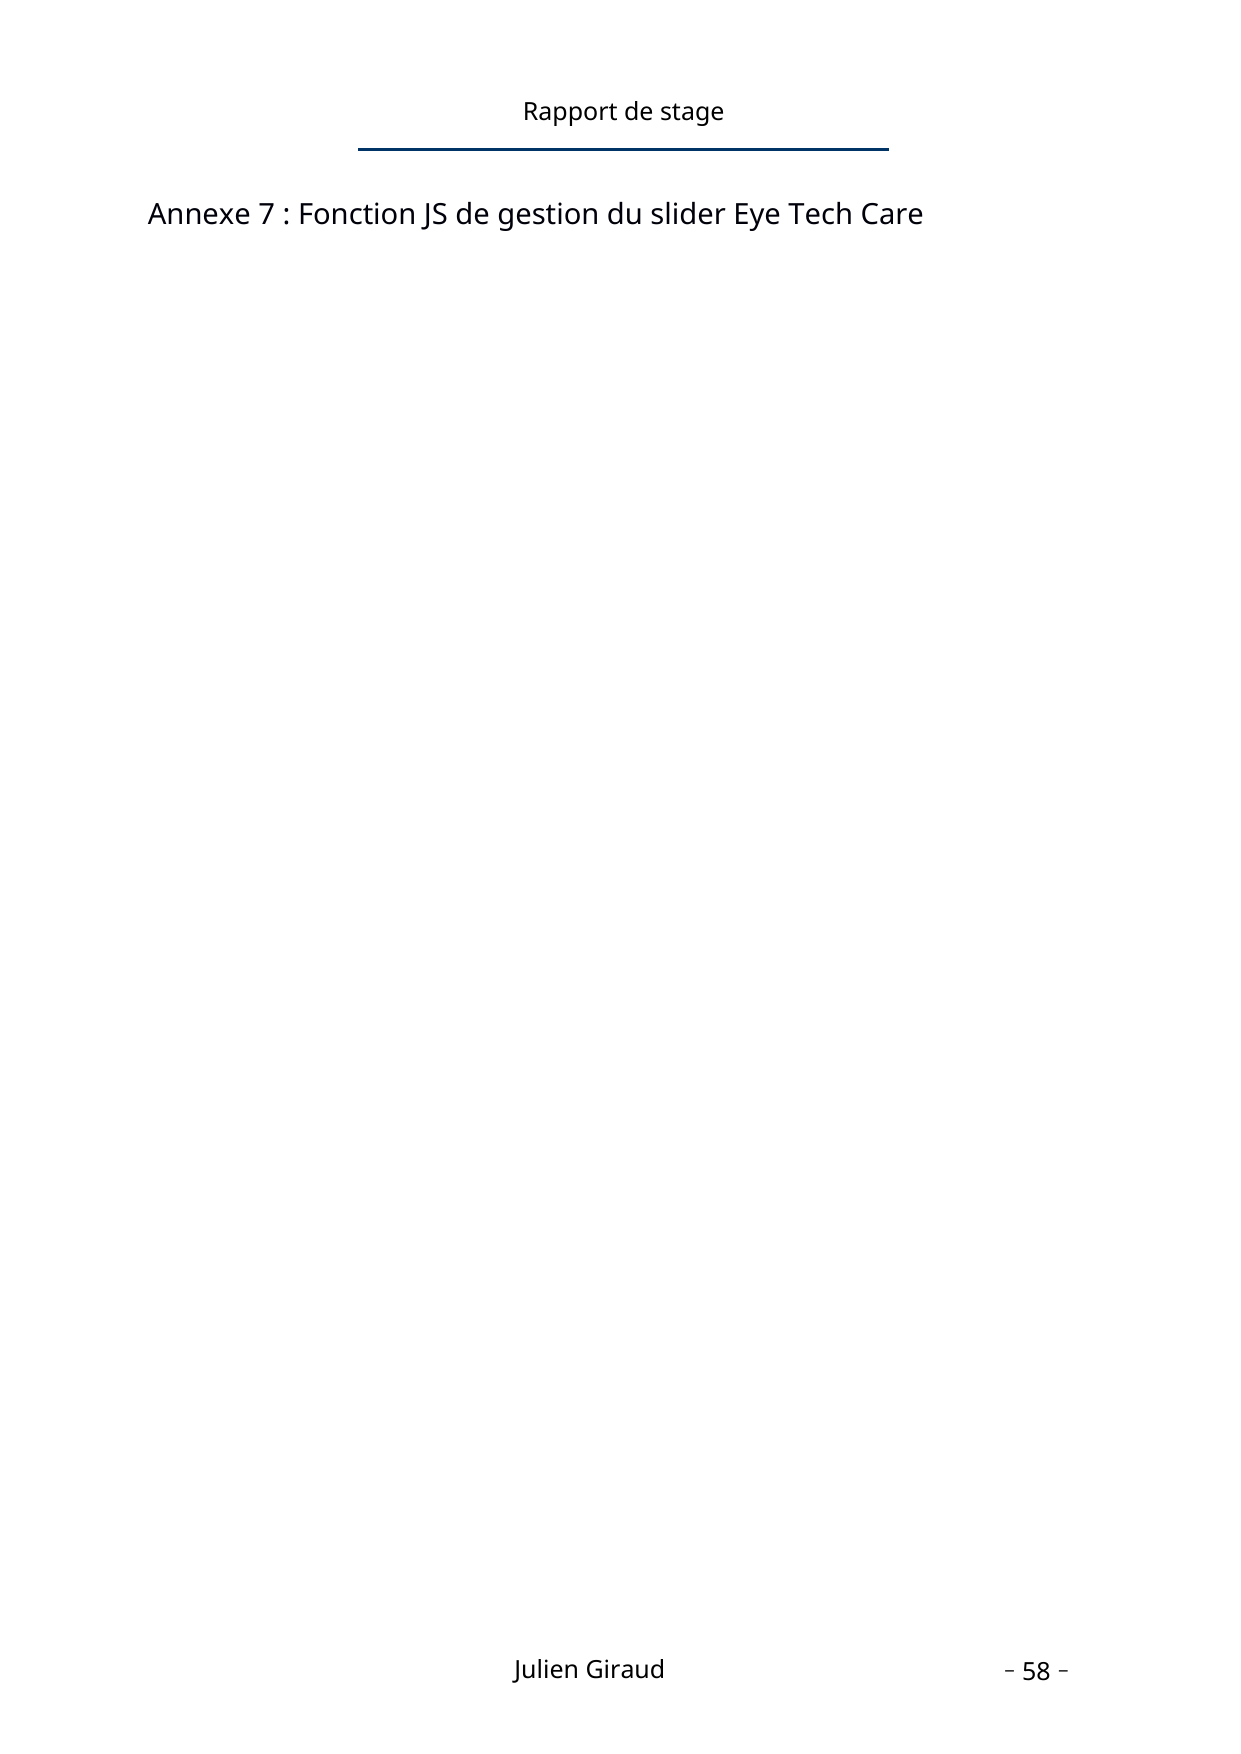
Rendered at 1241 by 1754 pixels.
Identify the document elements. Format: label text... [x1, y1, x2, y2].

text Annexe 7 : Fonction JS de gestion du slider Eye Tech Care [148, 193, 1093, 233]
